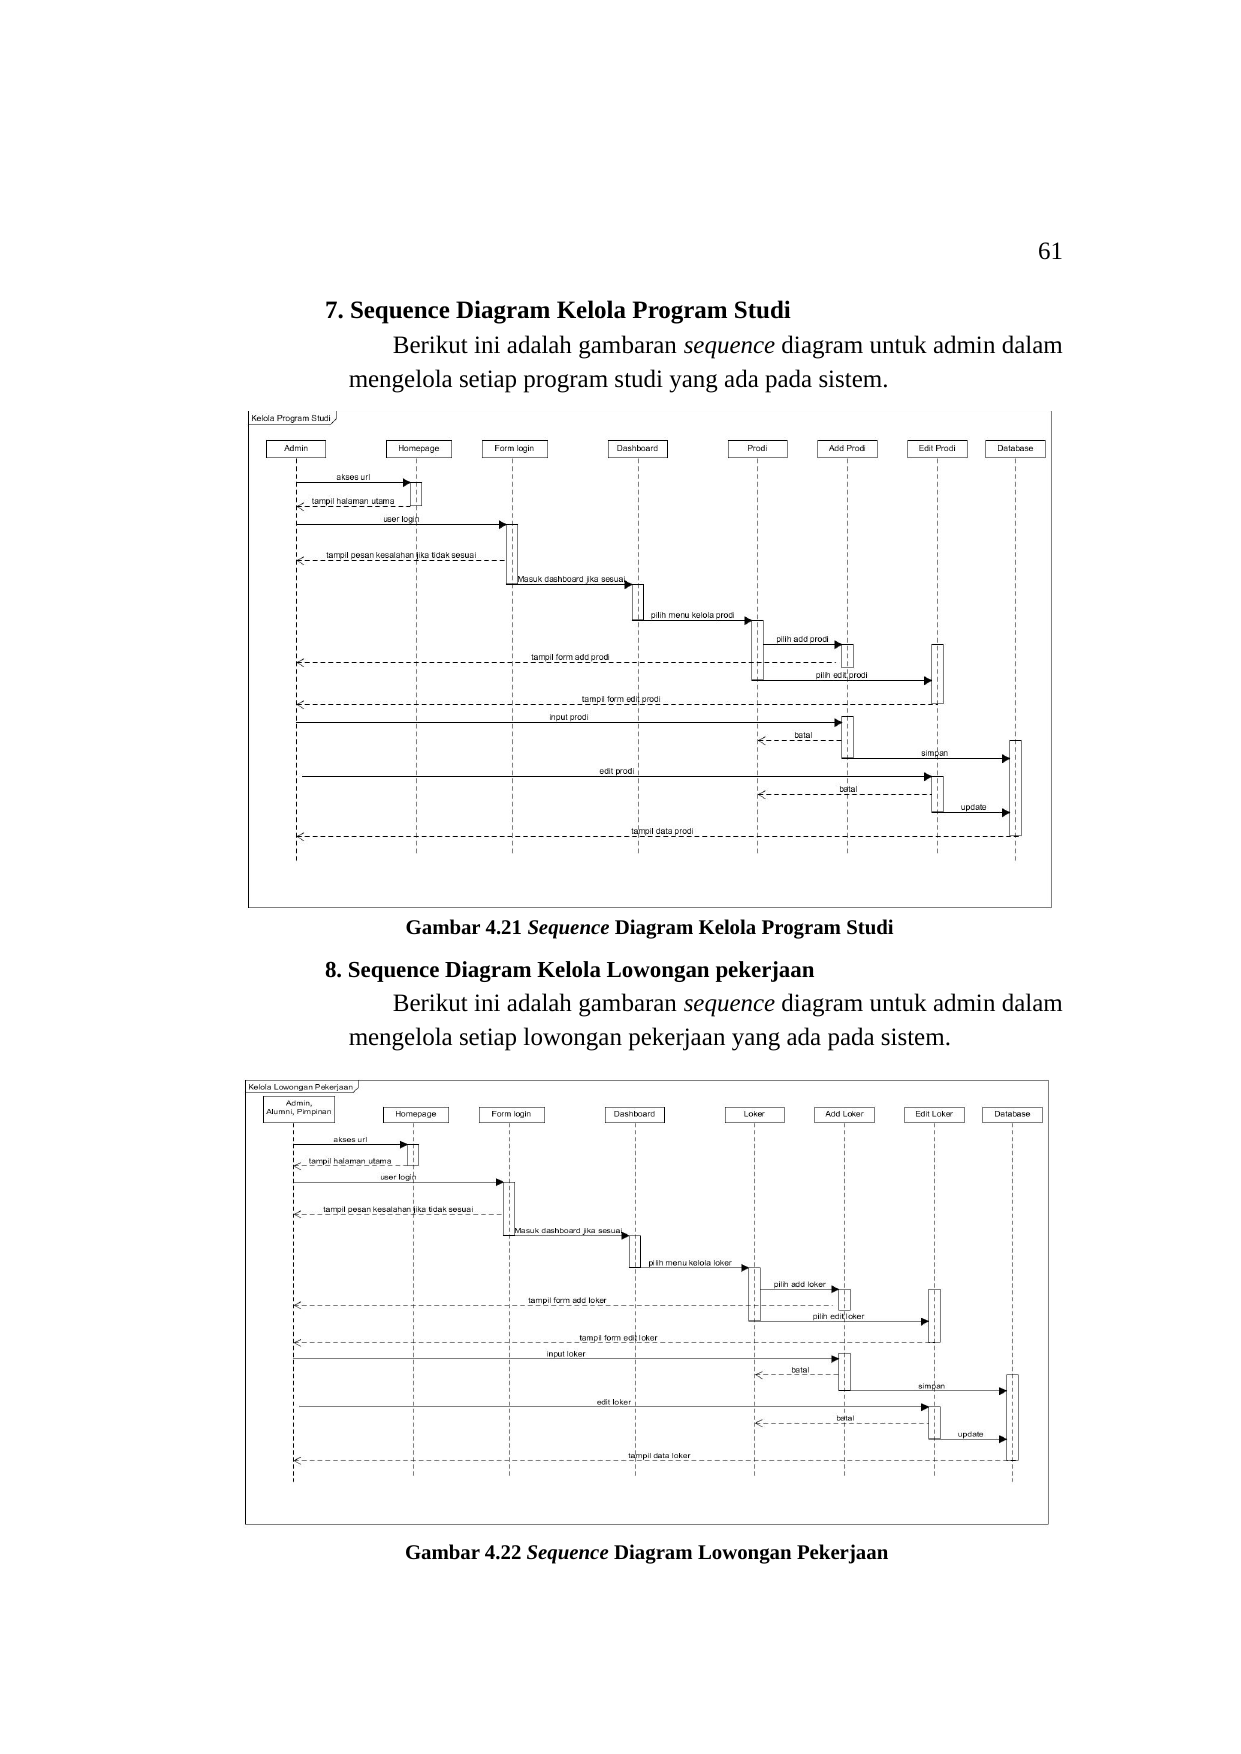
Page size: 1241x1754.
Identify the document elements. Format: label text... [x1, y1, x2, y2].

text Gambar 4.22 Sequence Diagram Lowongan Pekerjaan [233, 1535, 1060, 1564]
picture [236, 411, 1063, 910]
text Berikut ini adalah gambaran sequence diagram untuk admin dalam mengelola setiap lowongan pekerjaan yang ada pada sistem. [348, 988, 1063, 1051]
text 7. Sequence Diagram Kelola Program Studi [325, 295, 1063, 324]
picture [233, 1069, 1060, 1535]
text Berikut ini adalah gambaran sequence diagram untuk admin dalam mengelola setiap program studi yang ada pada sistem. [348, 330, 1063, 393]
text 8. Sequence Diagram Kelola Lowongan pekerjaan [236, 939, 1063, 983]
text [236, 399, 1063, 411]
text Gambar 4.21 Sequence Diagram Kelola Program Studi [236, 910, 1063, 939]
